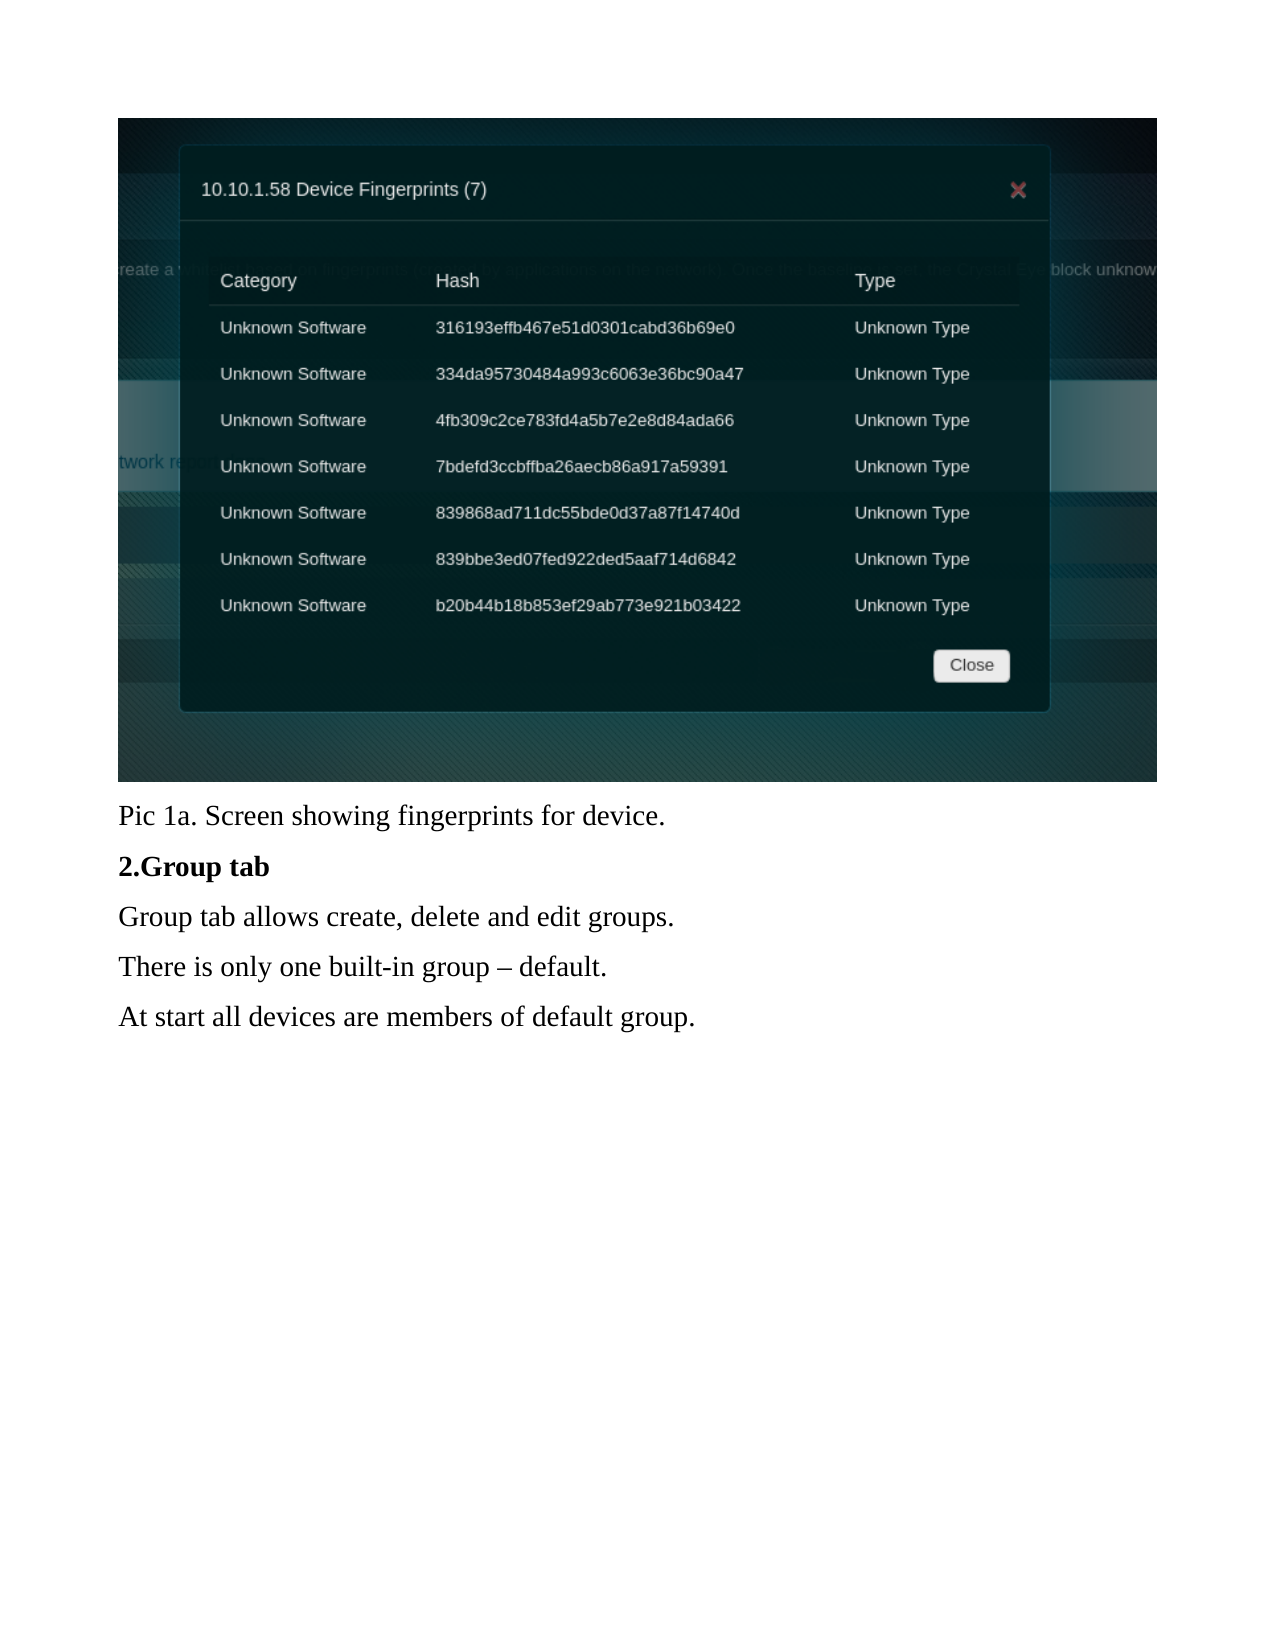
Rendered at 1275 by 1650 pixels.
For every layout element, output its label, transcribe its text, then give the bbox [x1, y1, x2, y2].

text There is only one built-in group – default. [118, 949, 1157, 983]
picture [118, 118, 1157, 782]
text 2.Group tab [118, 849, 1157, 882]
text Pic 1a. Screen showing fingerprints for device. [118, 782, 1157, 832]
text Group tab allows create, delete and edit groups. [118, 899, 1157, 932]
text At start all devices are members of default group. [118, 999, 1157, 1033]
